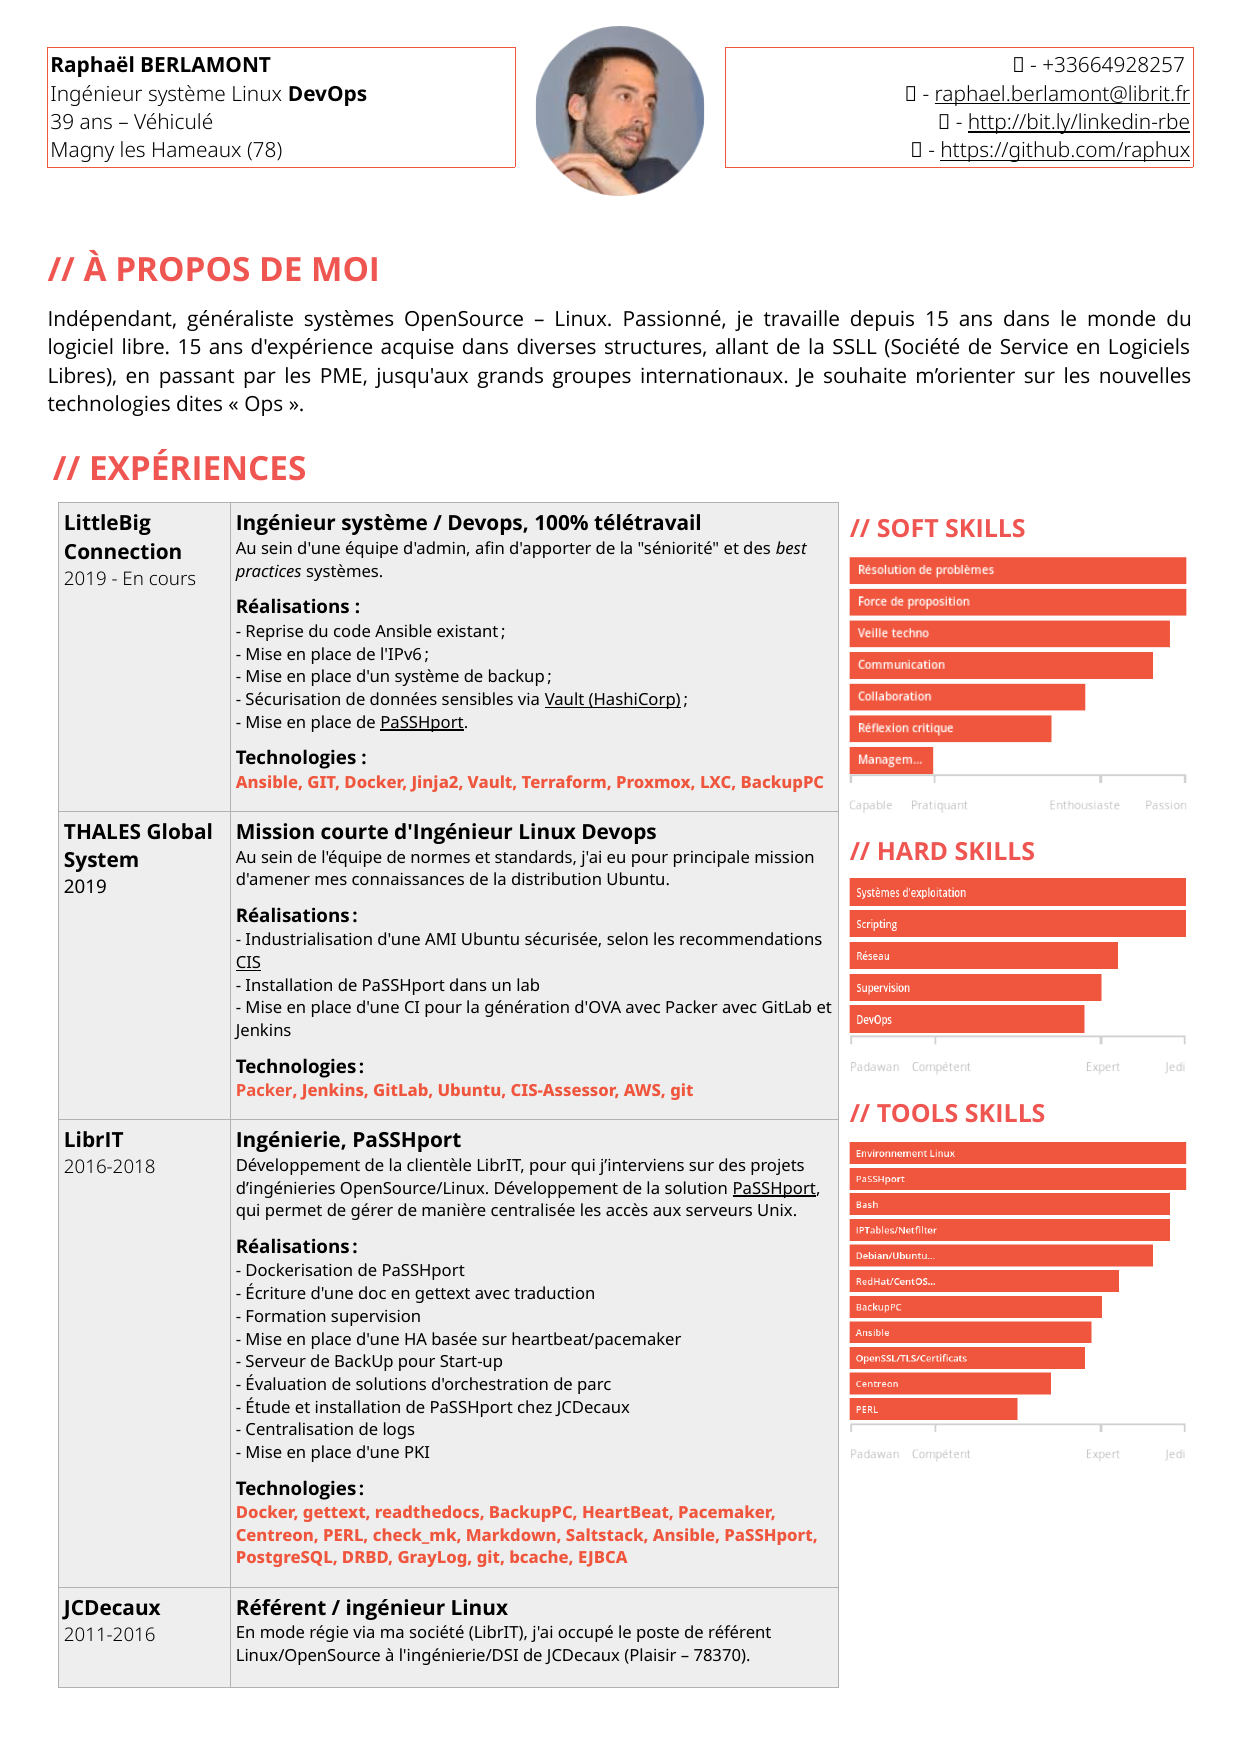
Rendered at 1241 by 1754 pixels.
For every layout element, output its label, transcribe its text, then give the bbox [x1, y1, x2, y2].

table_header Ingénieur système / Devops, 100% télétravail Au sein d'une équipe d'admin, afin d'apporter de la "séniorité" et des best practices systèmes. Réalisations : - Reprise du code Ansible existant ; - Mise en place de l'IPv6 ; - Mise en place d'un système de backup ; - Sécurisation de données sensibles via Vault (HashiCorp) ; - Mise en place de PaSSHport. Technologies : Ansible, GIT, Docker, Jinja2, Vault, Terraform, Proxmox, LXC, BackupPC [231, 503, 838, 811]
table_header LittleBig Connection 2019 - En cours [59, 503, 230, 811]
picture [535, 26, 705, 196]
table_header // Expériences [47, 418, 844, 1693]
picture [849, 556, 1187, 813]
table_cell THALES Global System 2019 [59, 812, 230, 1119]
picture [849, 1141, 1187, 1463]
table_cell JCDecaux 2011-2016 [59, 1588, 230, 1687]
table_cell Ingénierie, PaSSHport Développement de la clientèle LibrIT, pour qui j’interviens sur des projets d’ingénieries OpenSource/Linux. Développement de la solution PaSSHport, qui permet de gérer de manière centralisée les accès aux serveurs Unix. Réalisations : - Dockerisation de PaSSHport - Écriture d'une doc en gettext avec traduction - Formation supervision - Mise en place d'une HA basée sur heartbeat/pacemaker - Serveur de BackUp pour Start-up - Évaluation de solutions d'orchestration de parc - Étude et installation de PaSSHport chez JCDecaux - Centralisation de logs - Mise en place d'une PKI Technologies : Docker, gettext, readthedocs, BackupPC, HeartBeat, Pacemaker, Centreon, PERL, check_mk, Markdown, Saltstack, Ansible, PaSSHport, PostgreSQL, DRBD, GrayLog, git, bcache, EJBCA [231, 1120, 838, 1587]
picture [849, 878, 1187, 1076]
subtitle // À propos de moi [47, 246, 1193, 292]
text Indépendant, généraliste systèmes OpenSource – Linux. Passionné, je travaille depuis 15 ans dans le monde du logiciel libre. 15 ans d'expérience acquise dans diverses structures, allant de la SSLL (Société de Service en Logiciels Libres), en passant par les PME, jusqu'aux grands groupes internationaux. Je souhaite m’orienter sur les nouvelles technologies dites « Ops ». [47, 304, 1193, 418]
table_cell LibrIT 2016-2018 [59, 1120, 230, 1587]
table_header // Soft skills // hard skills // tools skills [844, 418, 1192, 1693]
table_cell Référent / ingénieur Linux En mode régie via ma société (LibrIT), j'ai occupé le poste de référent Linux/OpenSource à l'ingénierie/DSI de JCDecaux (Plaisir – 78370). [231, 1588, 838, 1687]
table_cell Mission courte d'Ingénieur Linux Devops Au sein de l'équipe de normes et standards, j'ai eu pour principale mission d'amener mes connaissances de la distribution Ubuntu. Réalisations : - Industrialisation d'une AMI Ubuntu sécurisée, selon les recommendations CIS - Installation de PaSSHport dans un lab - Mise en place d'une CI pour la génération d'OVA avec Packer avec GitLab et Jenkins Technologies : Packer, Jenkins, GitLab, Ubuntu, CIS-Assessor, AWS, git [231, 812, 838, 1119]
